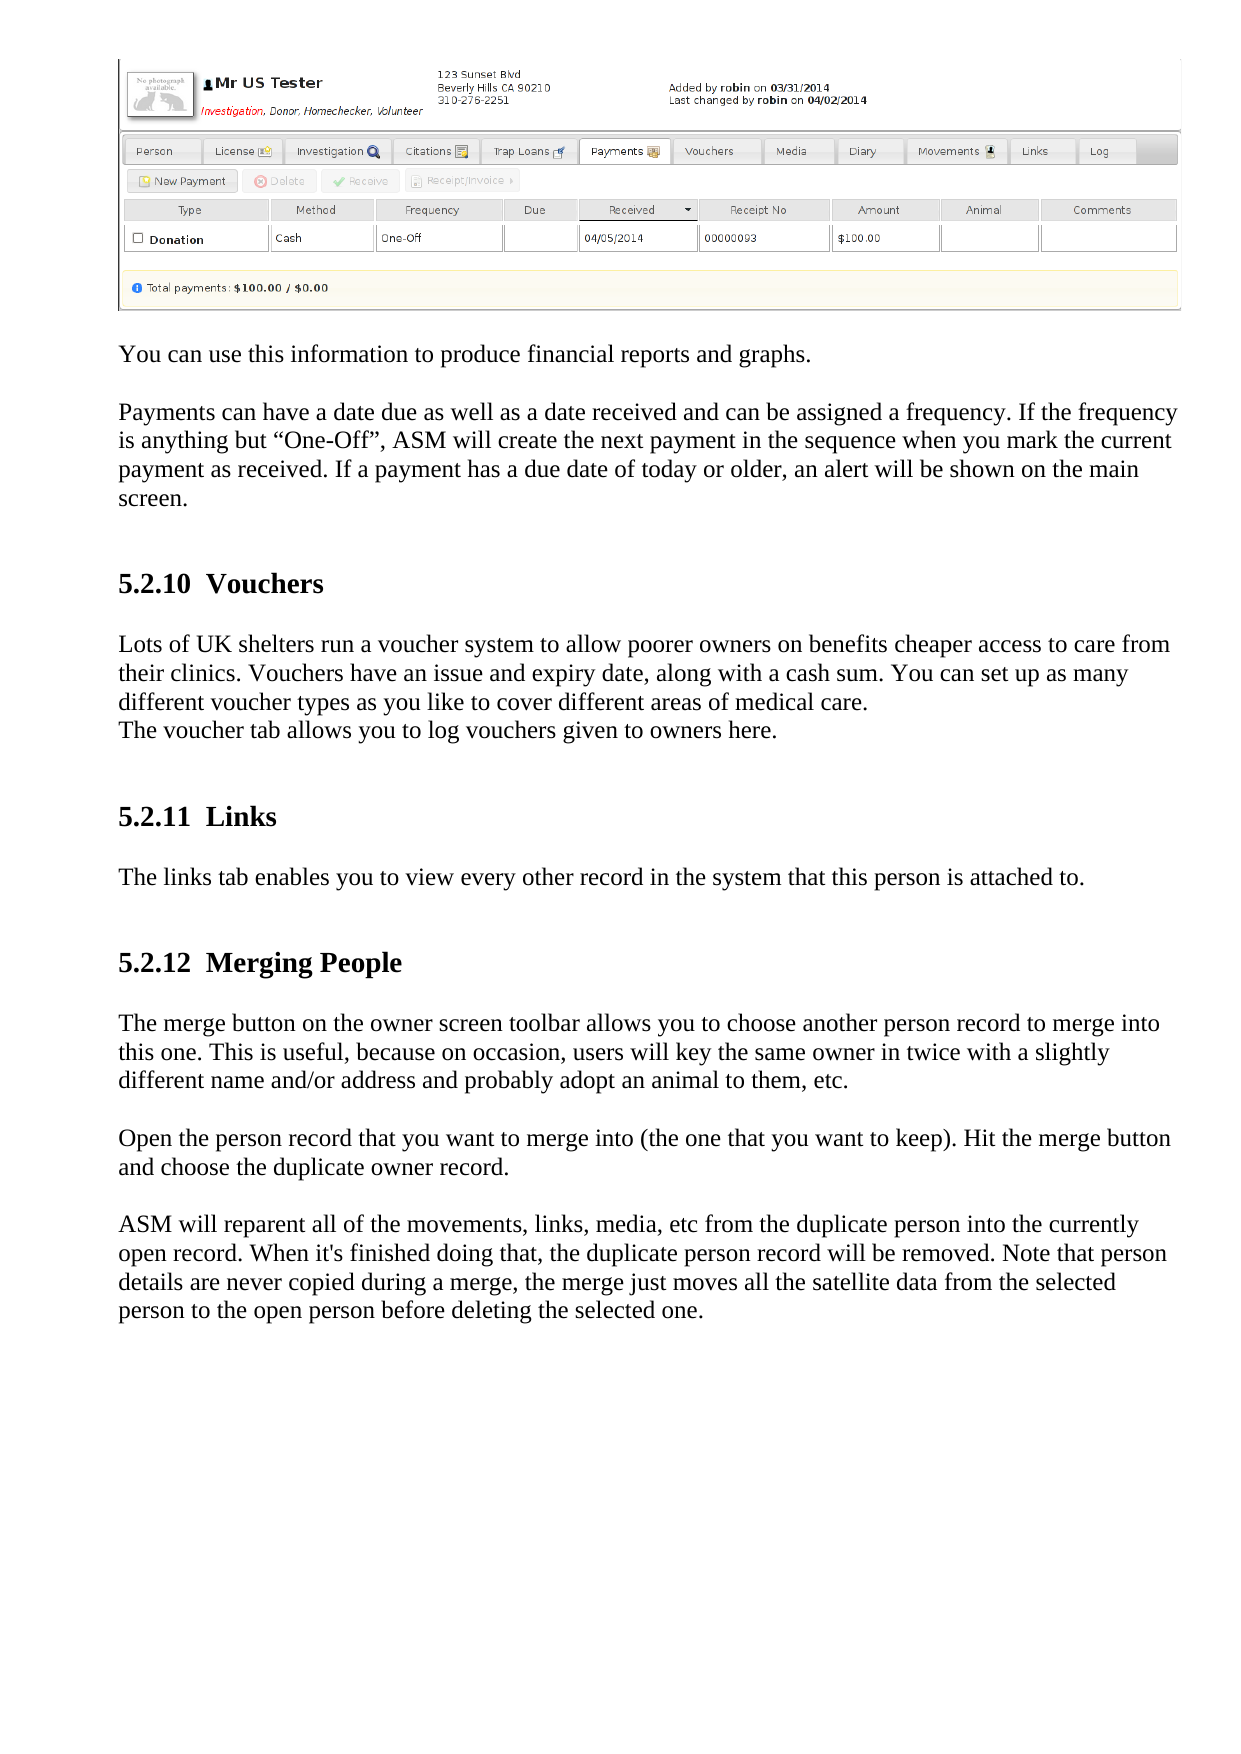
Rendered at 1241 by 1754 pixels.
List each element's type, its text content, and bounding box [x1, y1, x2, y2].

text ASM will reparent all of the movements, links, media, etc from the duplicate person into the currently open record. When it's finished doing that, the duplicate person record will be removed. Note that person details are never copied during a merge, the merge just moves all the satellite data from the selected person to the open person before deleting the selected one. [118, 1209, 1181, 1324]
text You can use this information to produce financial reports and graphs. [118, 311, 1181, 368]
text The voucher tab allows you to log vouchers given to owners here. [118, 716, 1181, 744]
subtitle Merging People [118, 945, 1181, 979]
subtitle Links [118, 799, 1181, 832]
text Lots of UK shelters run a voucher system to allow poorer owners on benefits cheaper access to care from their clinics. Vouchers have an issue and expiry date, along with a cash sum. You can set up as many different voucher types as you like to cover different areas of medical care. [118, 629, 1181, 716]
text The links tab enables you to view every other record in the system that this person is attached to. [118, 862, 1181, 891]
text Open the person record that you want to merge into (the one that you want to keep). Hit the merge button and choose the duplicate owner record. [118, 1123, 1181, 1181]
text Payments can have a date due as well as a date received and can be assigned a frequency. If the frequency is anything but “One-Off”, ASM will create the next payment in the sequence when you mark the current payment as received. If a payment has a due date of today or older, an alert will be shown on the main screen. [118, 397, 1181, 512]
text The merge button on the owner screen toolbar allows you to choose another person record to merge into this one. This is useful, because on occasion, users will key the same owner in twice with a slightly different name and/or address and probably adopt an animal to them, etc. [118, 1008, 1181, 1094]
picture [118, 59, 1182, 311]
subtitle Vouchers [118, 566, 1181, 600]
